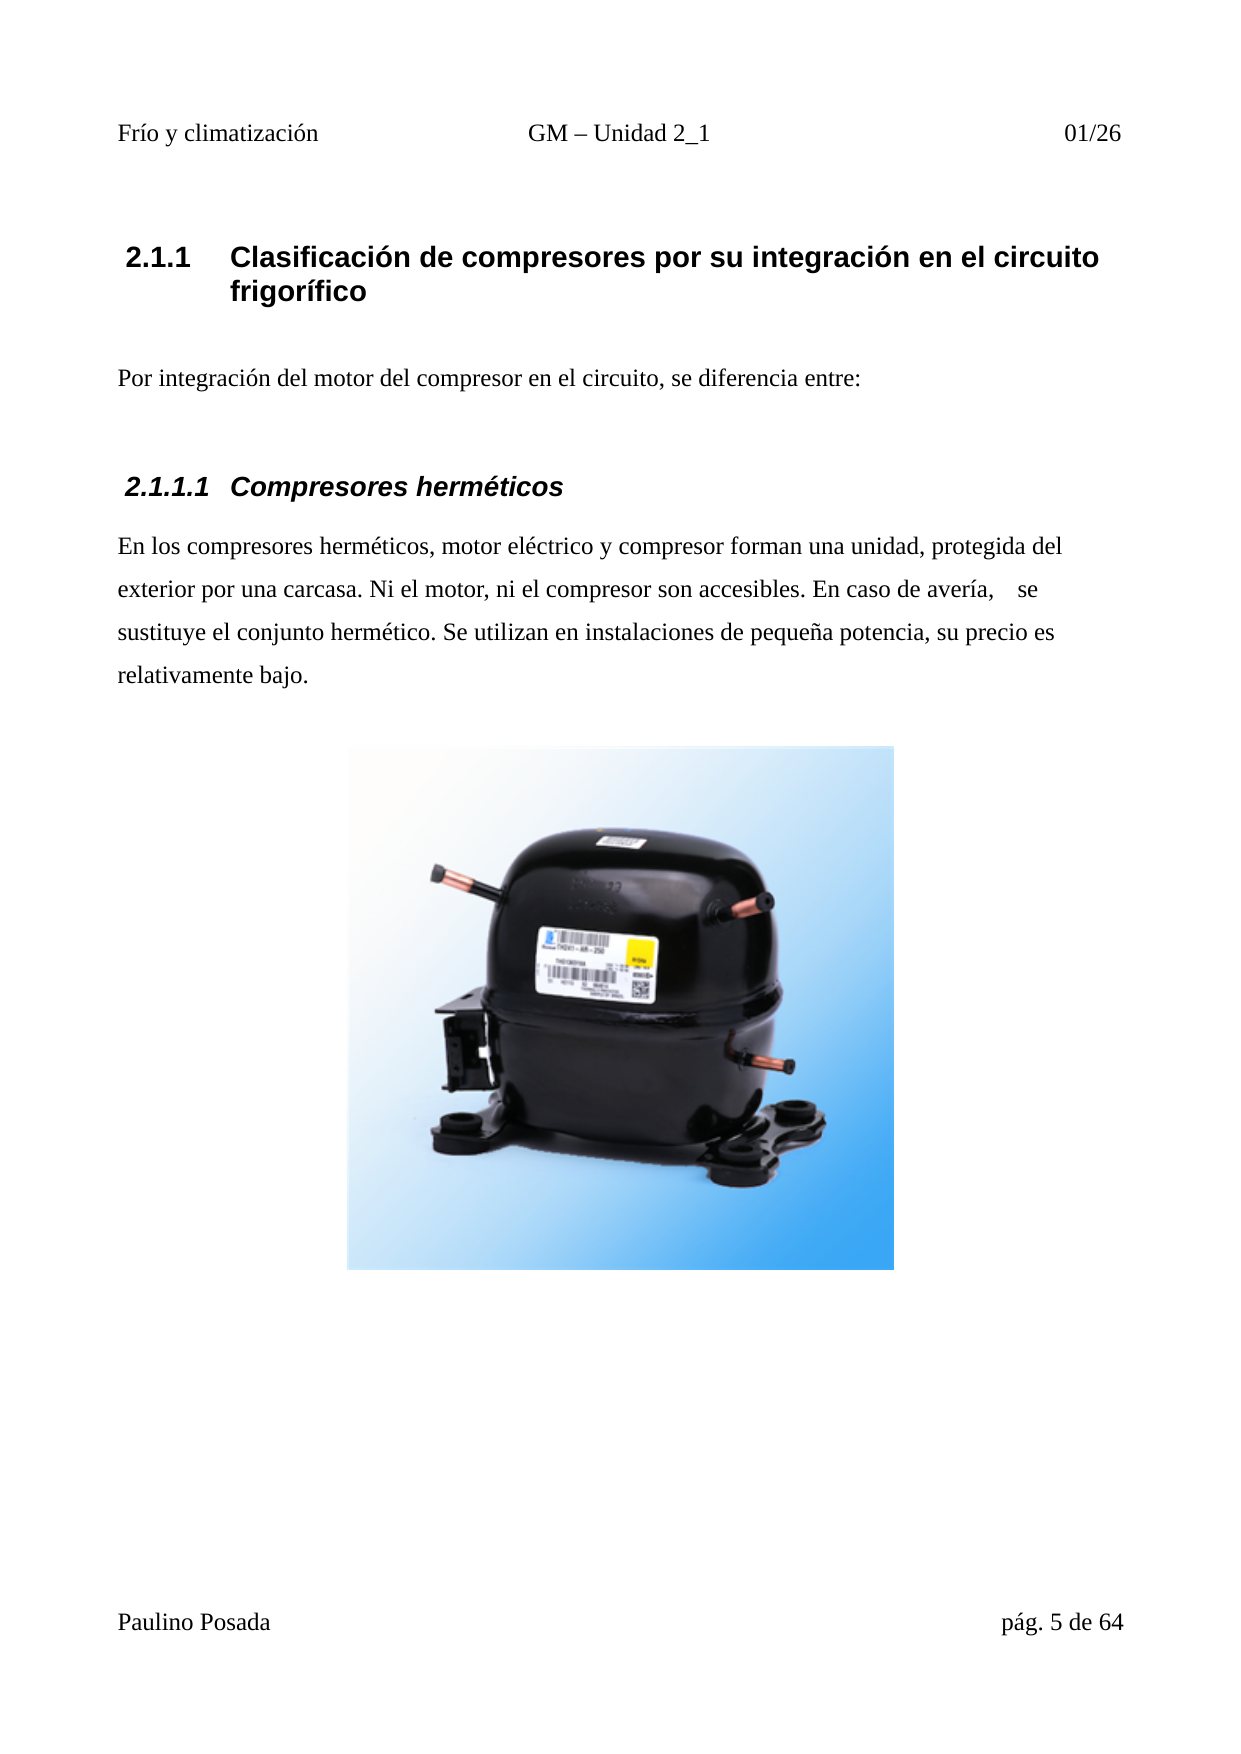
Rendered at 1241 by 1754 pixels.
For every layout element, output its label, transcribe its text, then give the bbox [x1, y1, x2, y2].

subtitle Compresores herméticos [117, 471, 1123, 502]
text En los compresores herméticos, motor eléctrico y compresor forman una unidad, protegida del exterior por una carcasa. Ni el motor, ni el compresor son accesibles. En caso de avería, se sustituye el conjunto hermético. Se utilizan en instalaciones de pequeña potencia, su precio es relativamente bajo. [117, 531, 1123, 689]
subtitle Clasificación de compresores por su integración en el circuito frigorífico [117, 240, 1123, 308]
picture [346, 746, 894, 1270]
text Por integración del motor del compresor en el circuito, se diferencia entre: [117, 363, 1123, 392]
